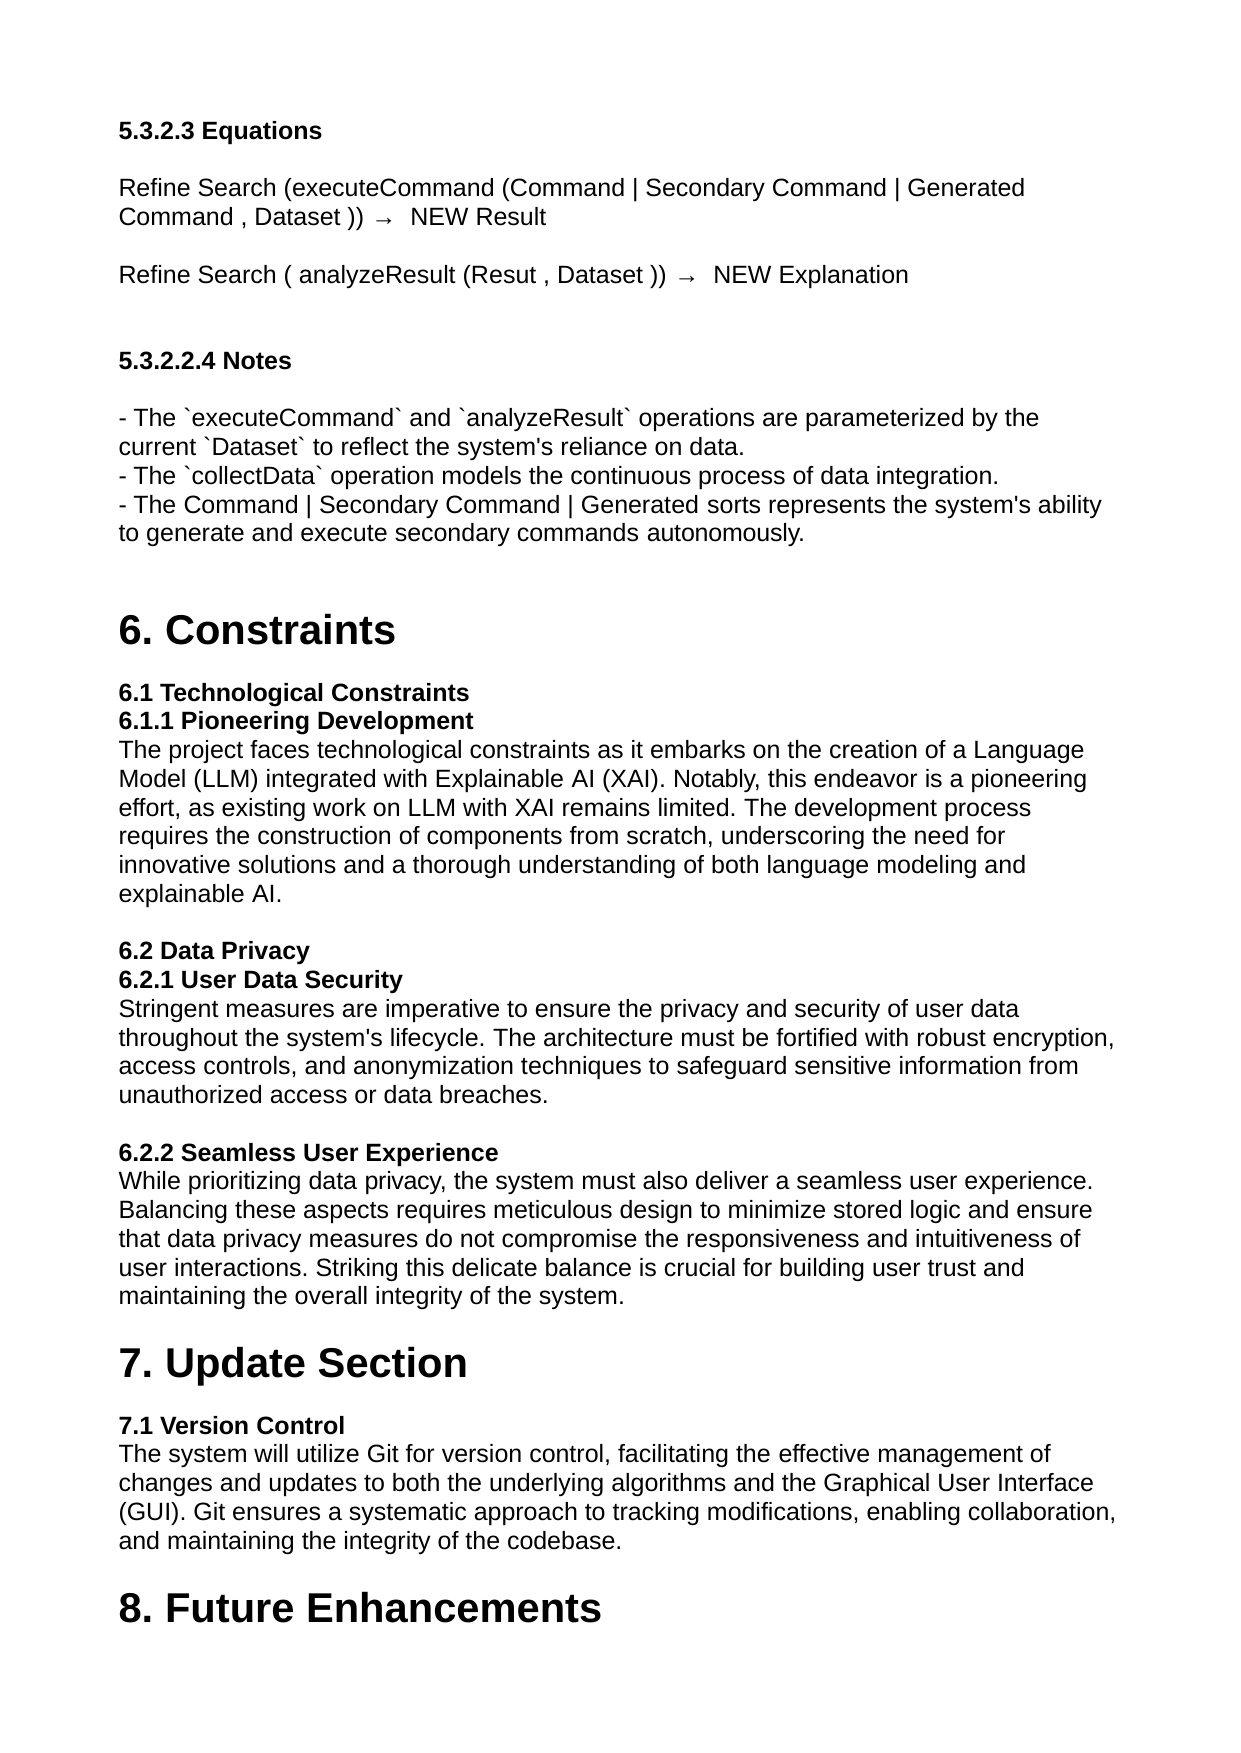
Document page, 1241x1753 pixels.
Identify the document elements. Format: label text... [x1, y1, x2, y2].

text Refine Search ( analyzeResult (Resut , Dataset )) → NEW Explanation [118, 261, 933, 289]
text unauthorized access or data breaches. [118, 1081, 1139, 1109]
text .1.1 Pioneering Development [132, 707, 498, 735]
text While prioritizing data privacy, the system must also deliver a seamless user experience. [118, 1167, 1121, 1195]
text current `Dataset` to reflect the system's reliance on data. [118, 433, 770, 461]
text The system will utilize Git for version control, facilitating the effective management of [118, 1441, 1142, 1468]
text 7.1 Version Control [118, 1412, 371, 1440]
text Command , Dataset )) → NEW Result [118, 203, 1051, 231]
text The Command | Secondary Command | Generated sorts represents the system's ability [133, 491, 1126, 519]
text 6. Constraints [118, 607, 421, 654]
text 6.2.2 Seamless User Experience [118, 1139, 524, 1167]
text (GUI). Git ensures a systematic approach to tracking modifications, enabling collaboration, [118, 1498, 1142, 1526]
text 6.2 Data Privacy [118, 937, 335, 965]
text Balancing these aspects requires meticulous design to minimize stored logic and ensure [118, 1196, 1121, 1224]
text access controls, and anonymization techniques to safeguard sensitive information from [118, 1052, 1139, 1080]
text innovative solutions and a thorough understanding of both language modeling and [118, 851, 1112, 879]
text The project faces technological constraints as it embarks on the creation of a Language [118, 736, 1112, 764]
text user interactions. Striking this delicate balance is crucial for building user trust and [118, 1254, 1121, 1282]
text Model (LLM) integrated with Explainable AI (XAI). Notably, this endeavor is a pioneering [118, 765, 1112, 793]
text The `executeCommand` and `analyzeResult` operations are parameterized by the [133, 404, 1065, 432]
text 7. Update Section [118, 1341, 493, 1387]
text 5.3.2.3 Equations [118, 117, 347, 145]
text changes and updates to both the underlying algorithms and the Graphical User Interface [118, 1469, 1142, 1497]
text Refine Search (executeCommand (Command | Secondary Command | Generated [118, 174, 1051, 202]
text maintaining the overall integrity of the system. [118, 1282, 1121, 1310]
text 6 [118, 679, 132, 707]
text requires the construction of components from scratch, underscoring the need for [118, 822, 1112, 850]
text to generate and execute secondary commands autonomously. [118, 519, 832, 547]
text .1 Technological Constraints [132, 679, 498, 707]
text - [118, 462, 133, 490]
text 6 [118, 707, 132, 735]
text 6.2.1 User Data Security [118, 966, 428, 994]
text Stringent measures are imperative to ensure the privacy and security of user data [118, 995, 1139, 1023]
text - [118, 404, 133, 432]
text 8. Future Enhancements [118, 1585, 627, 1631]
text The `collectData` operation models the continuous process of data integration. [133, 462, 1126, 490]
text explainable AI. [118, 880, 1112, 908]
text effort, as existing work on LLM with XAI remains limited. The development process [118, 794, 1112, 822]
text - [118, 491, 133, 519]
text throughout the system's lifecycle. The architecture must be fortified with robust encryption, [118, 1024, 1139, 1052]
text 5.3.2.2.4 Notes [118, 347, 317, 375]
text that data privacy measures do not compromise the responsiveness and intuitiveness of [118, 1225, 1121, 1253]
text and maintaining the integrity of the codebase. [118, 1527, 1142, 1555]
